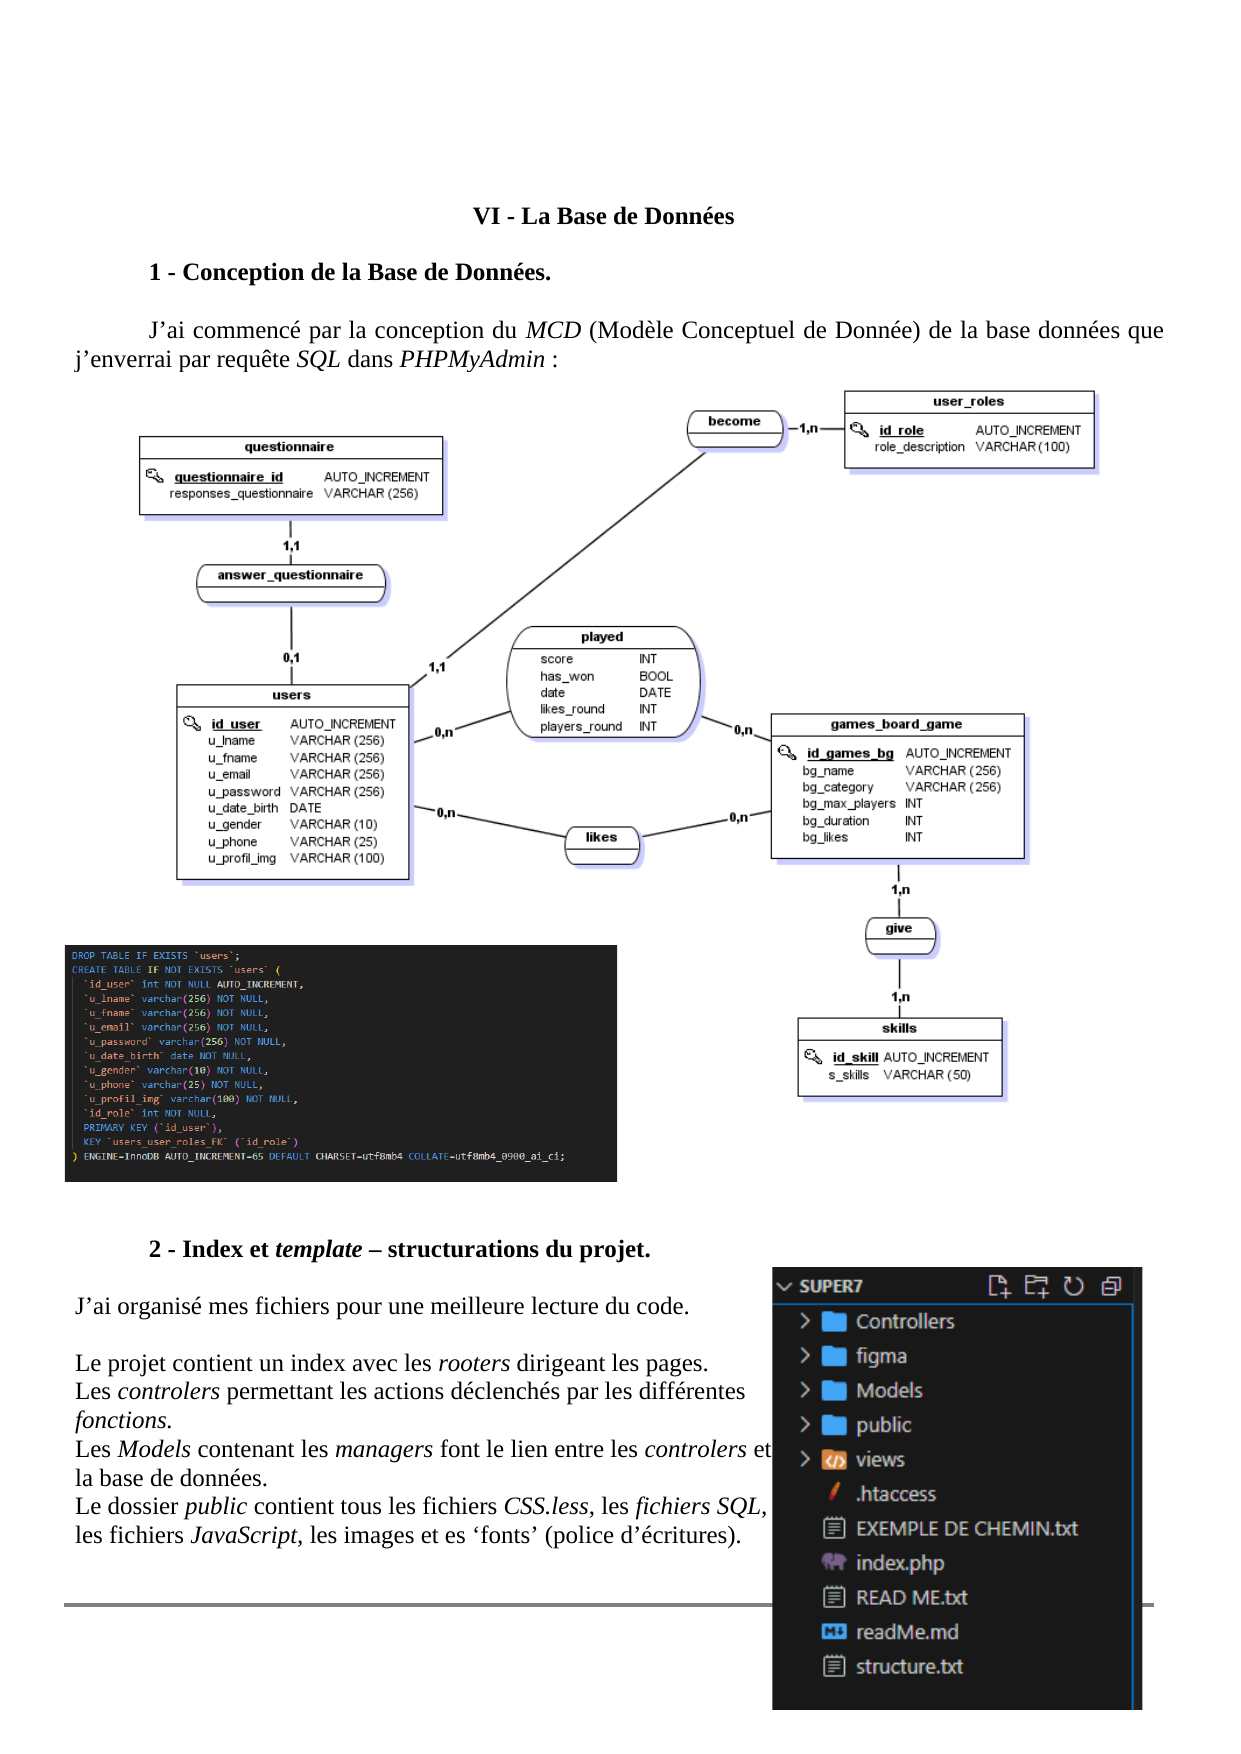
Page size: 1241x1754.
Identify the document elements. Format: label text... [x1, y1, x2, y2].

text Les controlers permettant les actions déclenchés par les différentes fonctions. [75, 1376, 772, 1434]
text J’ai commencé par la conception du MCD (Modèle Conceptuel de Donnée) de la base données que j’enverrai par requête SQL dans PHPMyAdmin : [75, 315, 1165, 372]
text Le projet contient un index avec les rooters dirigeant les pages. [75, 1348, 772, 1376]
text 1 - Conception de la Base de Données. [75, 257, 1165, 286]
text VI - La Base de Données [75, 201, 1165, 229]
text 2 - Index et template – structurations du projet. [75, 1234, 1165, 1263]
text J’ai organisé mes fichiers pour une meilleure lecture du code. [75, 1291, 772, 1319]
picture [75, 372, 1166, 1119]
text Les Models contenant les managers font le lien entre les controlers et la base de données. [75, 1434, 772, 1491]
picture [772, 1267, 1143, 1710]
text Le dossier public contient tous les fichiers CSS.less, les fichiers SQL, les fichiers JavaScript, les images et es ‘fonts’ (police d’écritures). [75, 1491, 772, 1549]
